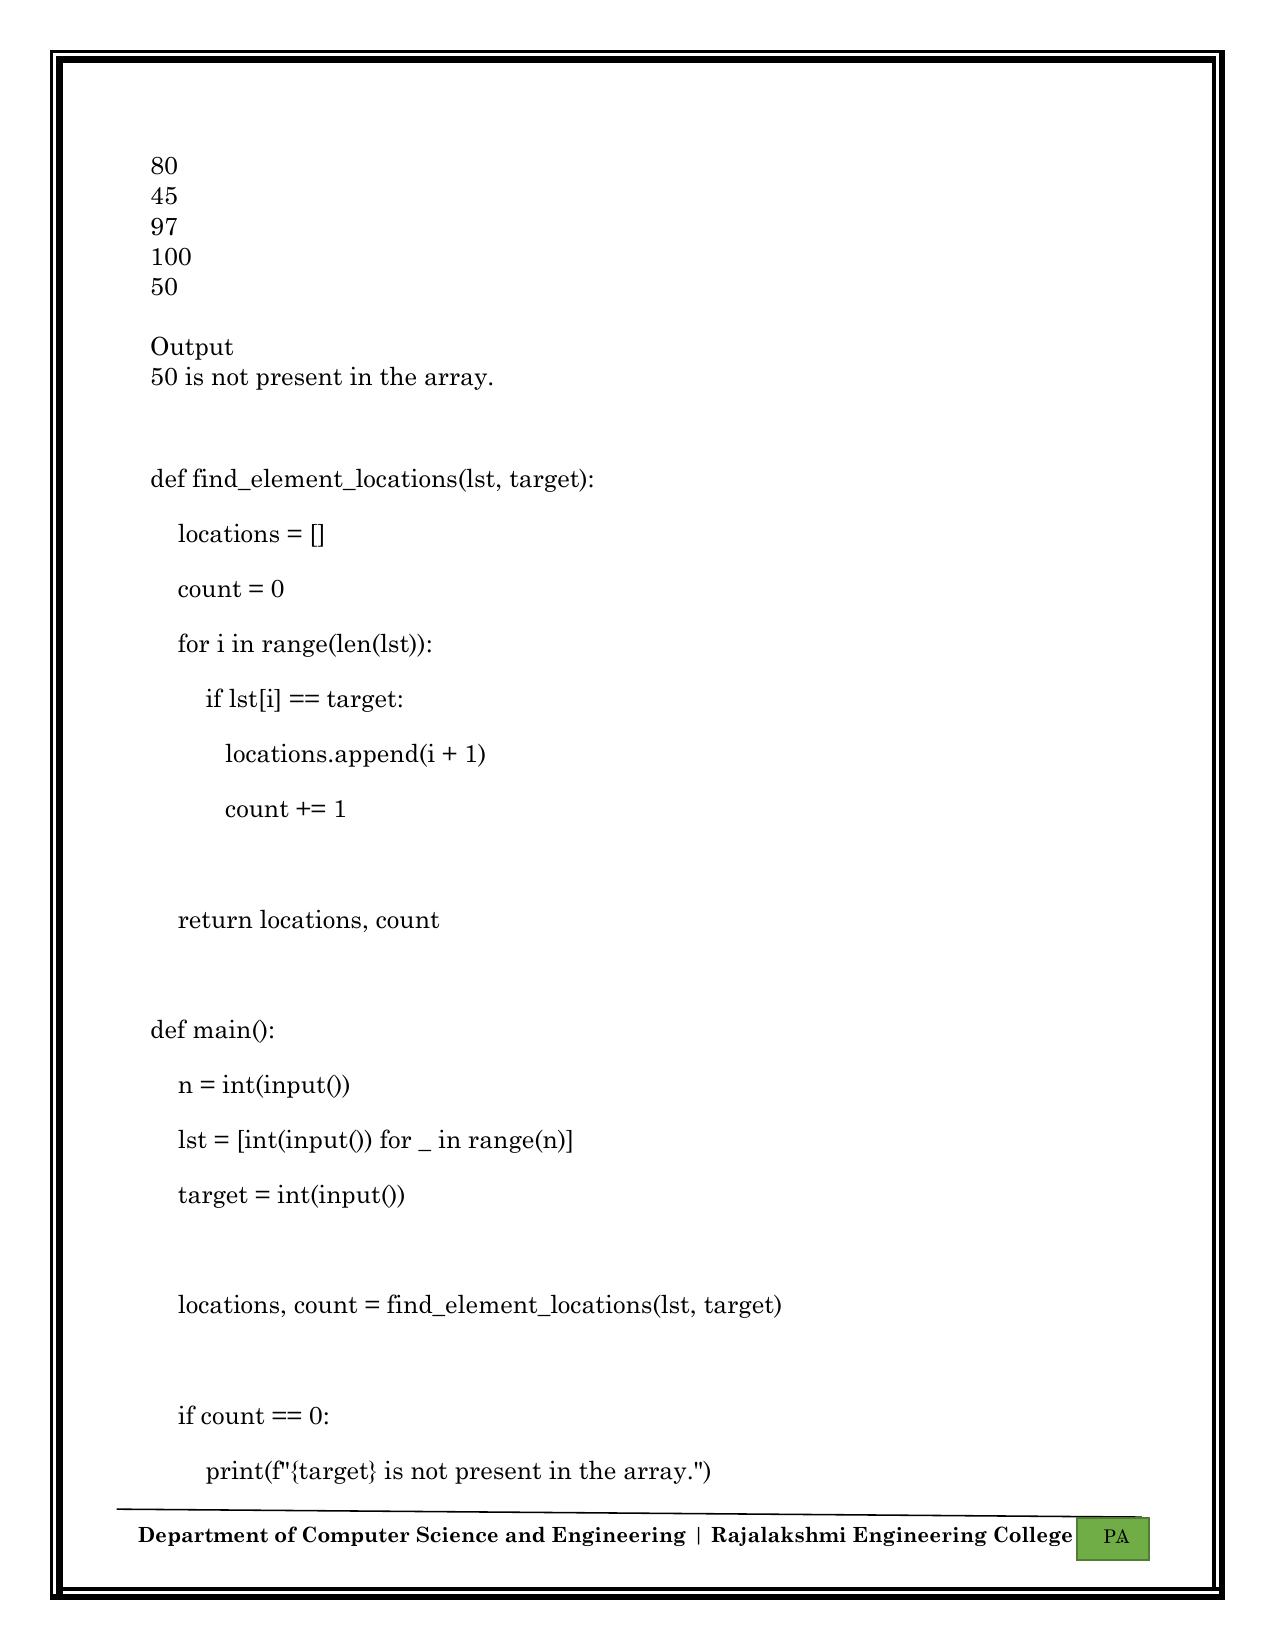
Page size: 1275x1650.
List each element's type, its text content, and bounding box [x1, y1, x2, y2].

text locations.append(i + 1) [150, 738, 1125, 768]
text return locations, count [150, 903, 1125, 933]
text def find_element_locations(lst, target): [150, 463, 1125, 493]
text count += 1 [150, 793, 1125, 823]
text 50 is not present in the array. [150, 361, 1125, 391]
text 97 [150, 210, 1125, 240]
text Output [150, 331, 1125, 361]
text locations = [] [150, 518, 1125, 548]
text 80 [150, 150, 1125, 180]
text count = 0 [150, 573, 1125, 603]
text lst = [int(input()) for _ in range(n)] [150, 1124, 1125, 1154]
text def main(): [150, 1014, 1125, 1044]
text for i in range(len(lst)): [150, 628, 1125, 658]
text n = int(input()) [150, 1069, 1125, 1099]
text print(f"{target} is not present in the array.") [150, 1454, 1125, 1484]
text locations, count = find_element_locations(lst, target) [150, 1289, 1125, 1319]
text if lst[i] == target: [150, 683, 1125, 713]
text 100 [150, 240, 1125, 270]
text 50 [150, 270, 1125, 301]
text target = int(input()) [150, 1179, 1125, 1209]
text 45 [150, 180, 1125, 210]
text if count == 0: [150, 1399, 1125, 1429]
